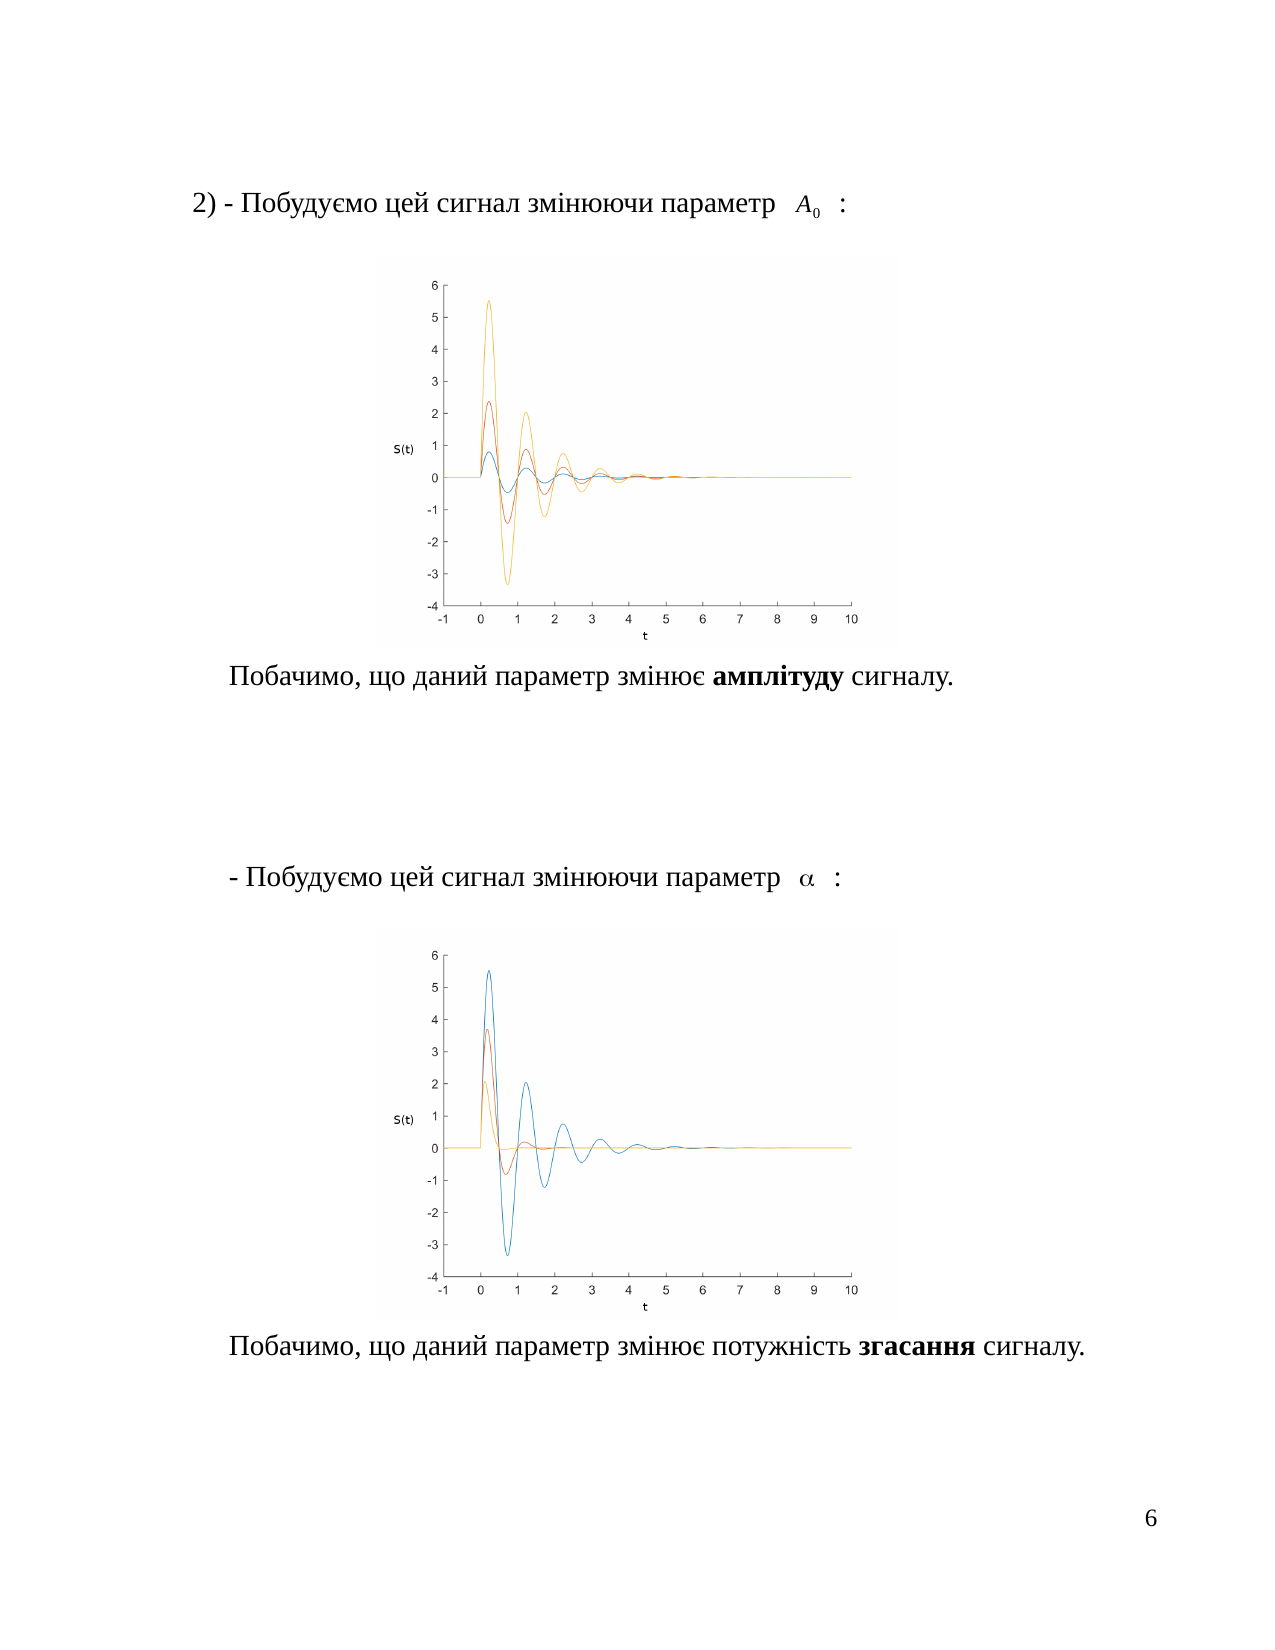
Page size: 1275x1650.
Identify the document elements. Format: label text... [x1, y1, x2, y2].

text Побачимо, що даний параметр змінює амплітуду сигналу. [118, 658, 1157, 691]
text 2) - Побудуємо цей сигнал змінюючи параметр: [118, 185, 1157, 222]
picture [375, 926, 901, 1320]
text - Побудуємо цей сигнал змінюючи параметр: [118, 859, 1157, 892]
text Побачимо, що даний параметр змінює потужність згасання сигналу. [118, 1328, 1157, 1362]
picture [375, 255, 901, 649]
